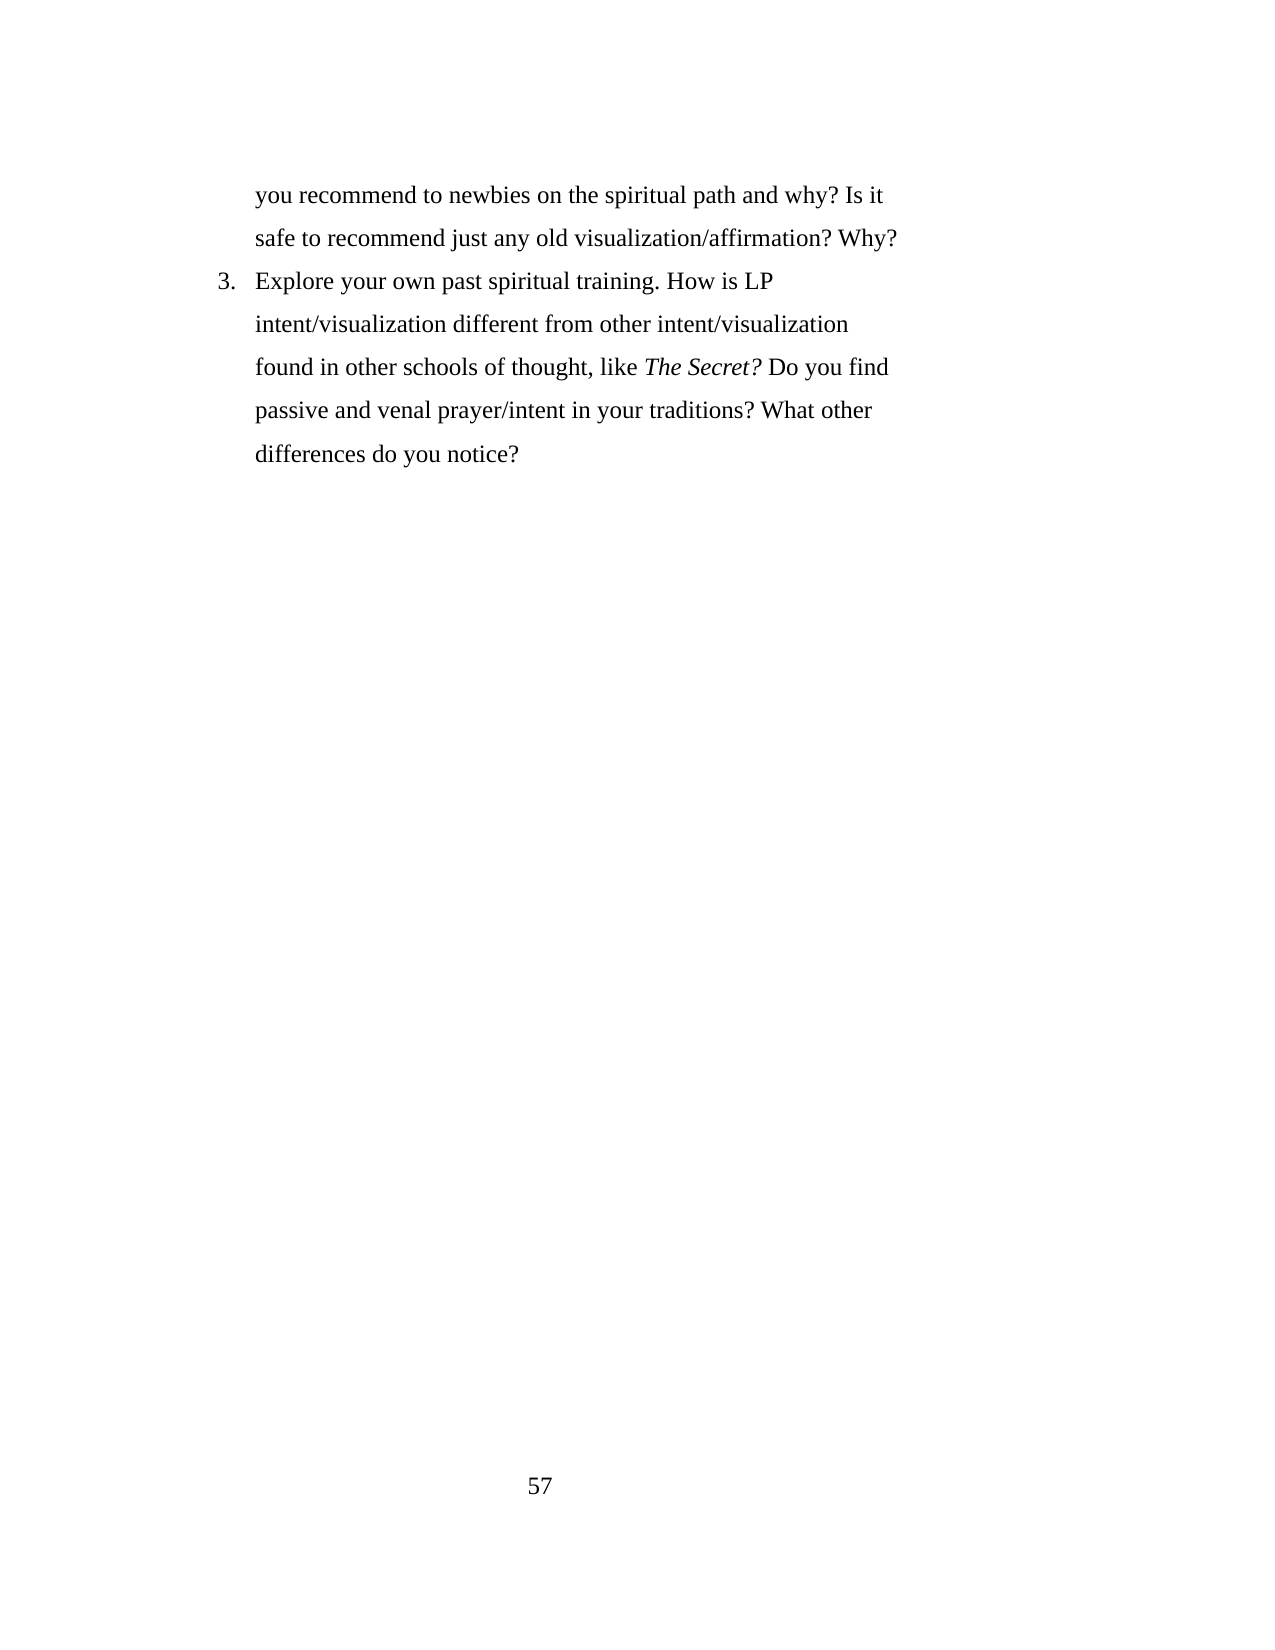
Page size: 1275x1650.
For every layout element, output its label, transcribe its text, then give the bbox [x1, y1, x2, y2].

list you recommend to newbies on the spiritual path and why? Is it safe to recommend just any old visualization/affirmation? Why? [217, 180, 900, 252]
list Explore your own past spiritual training. How is LP intent/visualization different from other intent/visualization found in other schools of thought, like The Secret? Do you find passive and venal prayer/intent in your traditions? What other differences do you notice? [217, 266, 900, 467]
